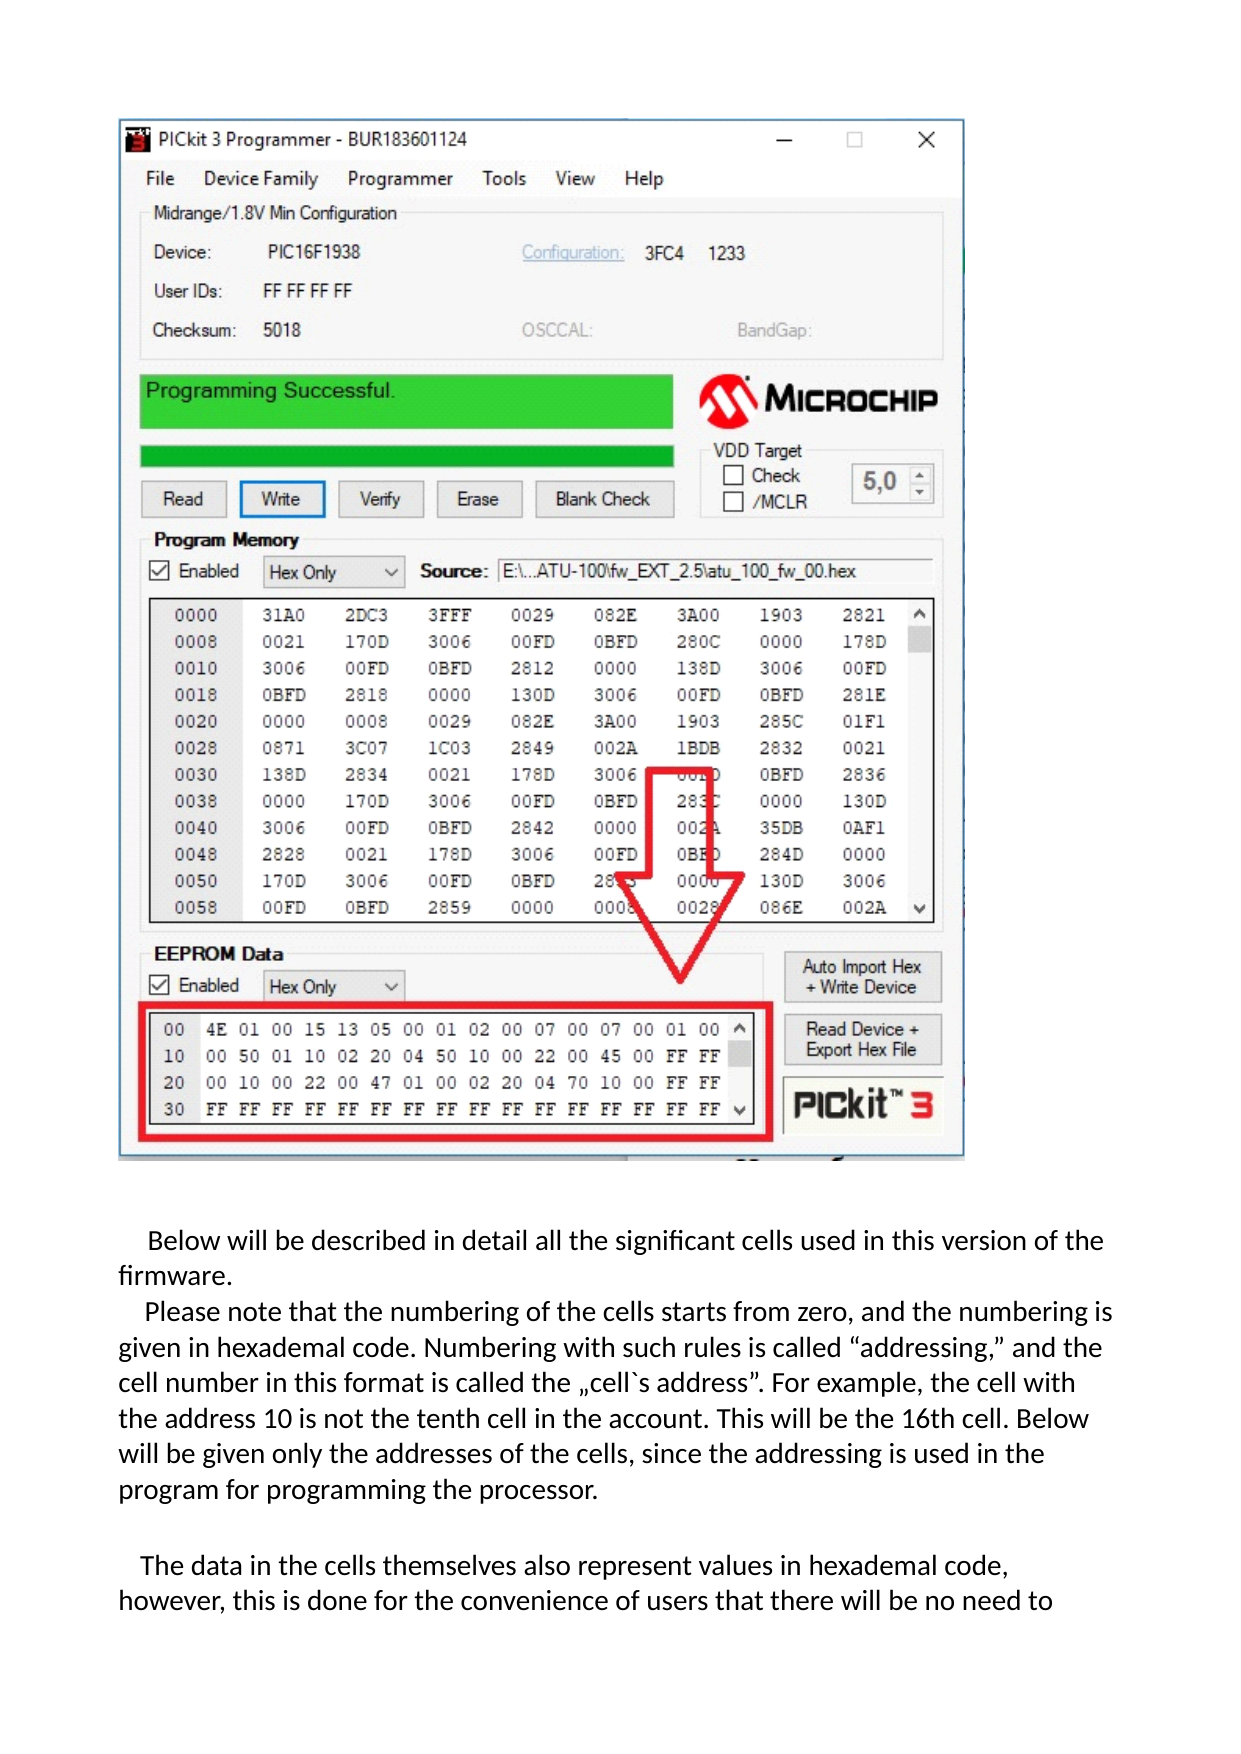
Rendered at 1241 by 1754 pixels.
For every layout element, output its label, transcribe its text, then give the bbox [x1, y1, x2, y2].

text The data in the cells themselves also represent values in hexademal code, however, this is done for the convenience of users that there will be no need to [118, 1547, 1122, 1618]
text Below will be described in detail all the significant cells used in this version of the firmware. [118, 1222, 1122, 1293]
text Please note that the numbering of the cells starts from zero, and the numbering is given in hexademal code. Numbering with such rules is called “addressing,” and the cell number in this format is called the „cell`s address”. For example, the cell with the address 10 is not the tenth cell in the account. This will be the 16th cell. Below will be given only the addresses of the cells, since the addressing is used in the program for programming the processor. [118, 1293, 1122, 1507]
